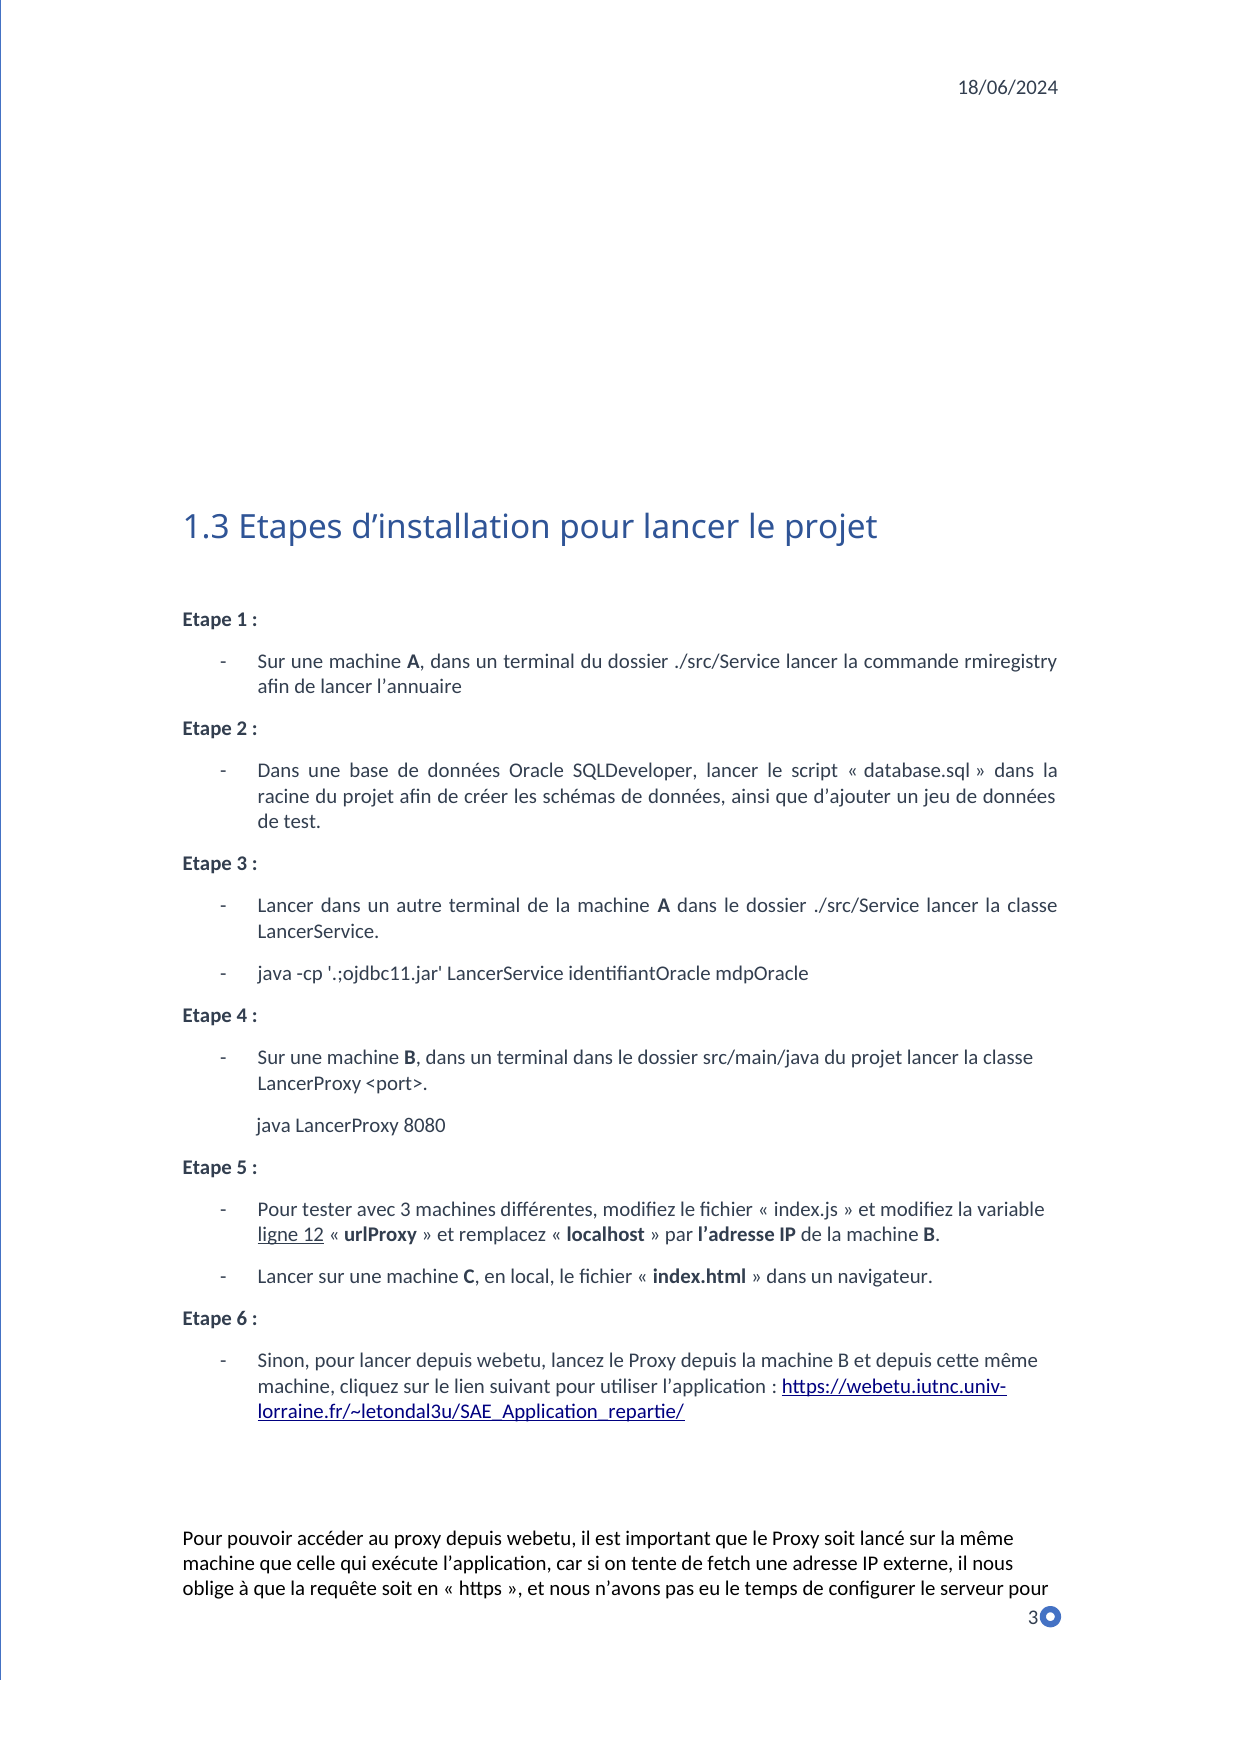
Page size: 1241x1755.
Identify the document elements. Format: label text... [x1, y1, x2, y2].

text java LancerProxy 8080 [256, 1112, 1058, 1137]
list Sur une machine B, dans un terminal dans le dossier src/main/java du projet lancer la classe LancerProxy <port>. [220, 1044, 1058, 1095]
list Sinon, pour lancer depuis webetu, lancez le Proxy depuis la machine B et depuis cette même machine, cliquez sur le lien suivant pour utiliser l’application : https://webetu.iutnc.univ-lorraine.fr/~letondal3u/SAE_Application_repartie/ [220, 1348, 1058, 1424]
text Etape 6 : [182, 1306, 1058, 1331]
text Etape 3 : [182, 851, 1058, 876]
list Lancer sur une machine C, en local, le fichier « index.html » dans un navigateur. [220, 1263, 1058, 1289]
list Sur une machine A, dans un terminal du dossier ./src/Service lancer la commande rmiregistry afin de lancer l’annuaire [220, 648, 1058, 699]
list Dans une base de données Oracle SQLDeveloper, lancer le script « database.sql » dans la racine du projet afin de créer les schémas de données, ainsi que d’ajouter un jeu de données de test. [220, 758, 1058, 834]
subtitle 1.3 Etapes d’installation pour lancer le projet [182, 503, 1058, 549]
list java -cp '.;ojdbc11.jar' LancerService identifiantOracle mdpOracle [220, 960, 1058, 986]
list Pour tester avec 3 machines différentes, modifiez le fichier « index.js » et modifiez la variable ligne 12 « urlProxy » et remplacez « localhost » par l’adresse IP de la machine B. [220, 1196, 1058, 1247]
text Pour pouvoir accéder au proxy depuis webetu, il est important que le Proxy soit lancé sur la même machine que celle qui exécute l’application, car si on tente de fetch une adresse IP externe, il nous oblige à que la requête soit en « https », et nous n’avons pas eu le temps de configurer le serveur pour [182, 1525, 1058, 1601]
list Lancer dans un autre terminal de la machine A dans le dossier ./src/Service lancer la classe LancerService. [220, 893, 1058, 943]
text Etape 2 : [182, 716, 1058, 741]
text Etape 5 : [182, 1154, 1058, 1179]
list Etape 1 : [182, 606, 1058, 631]
text Etape 4 : [182, 1002, 1058, 1028]
